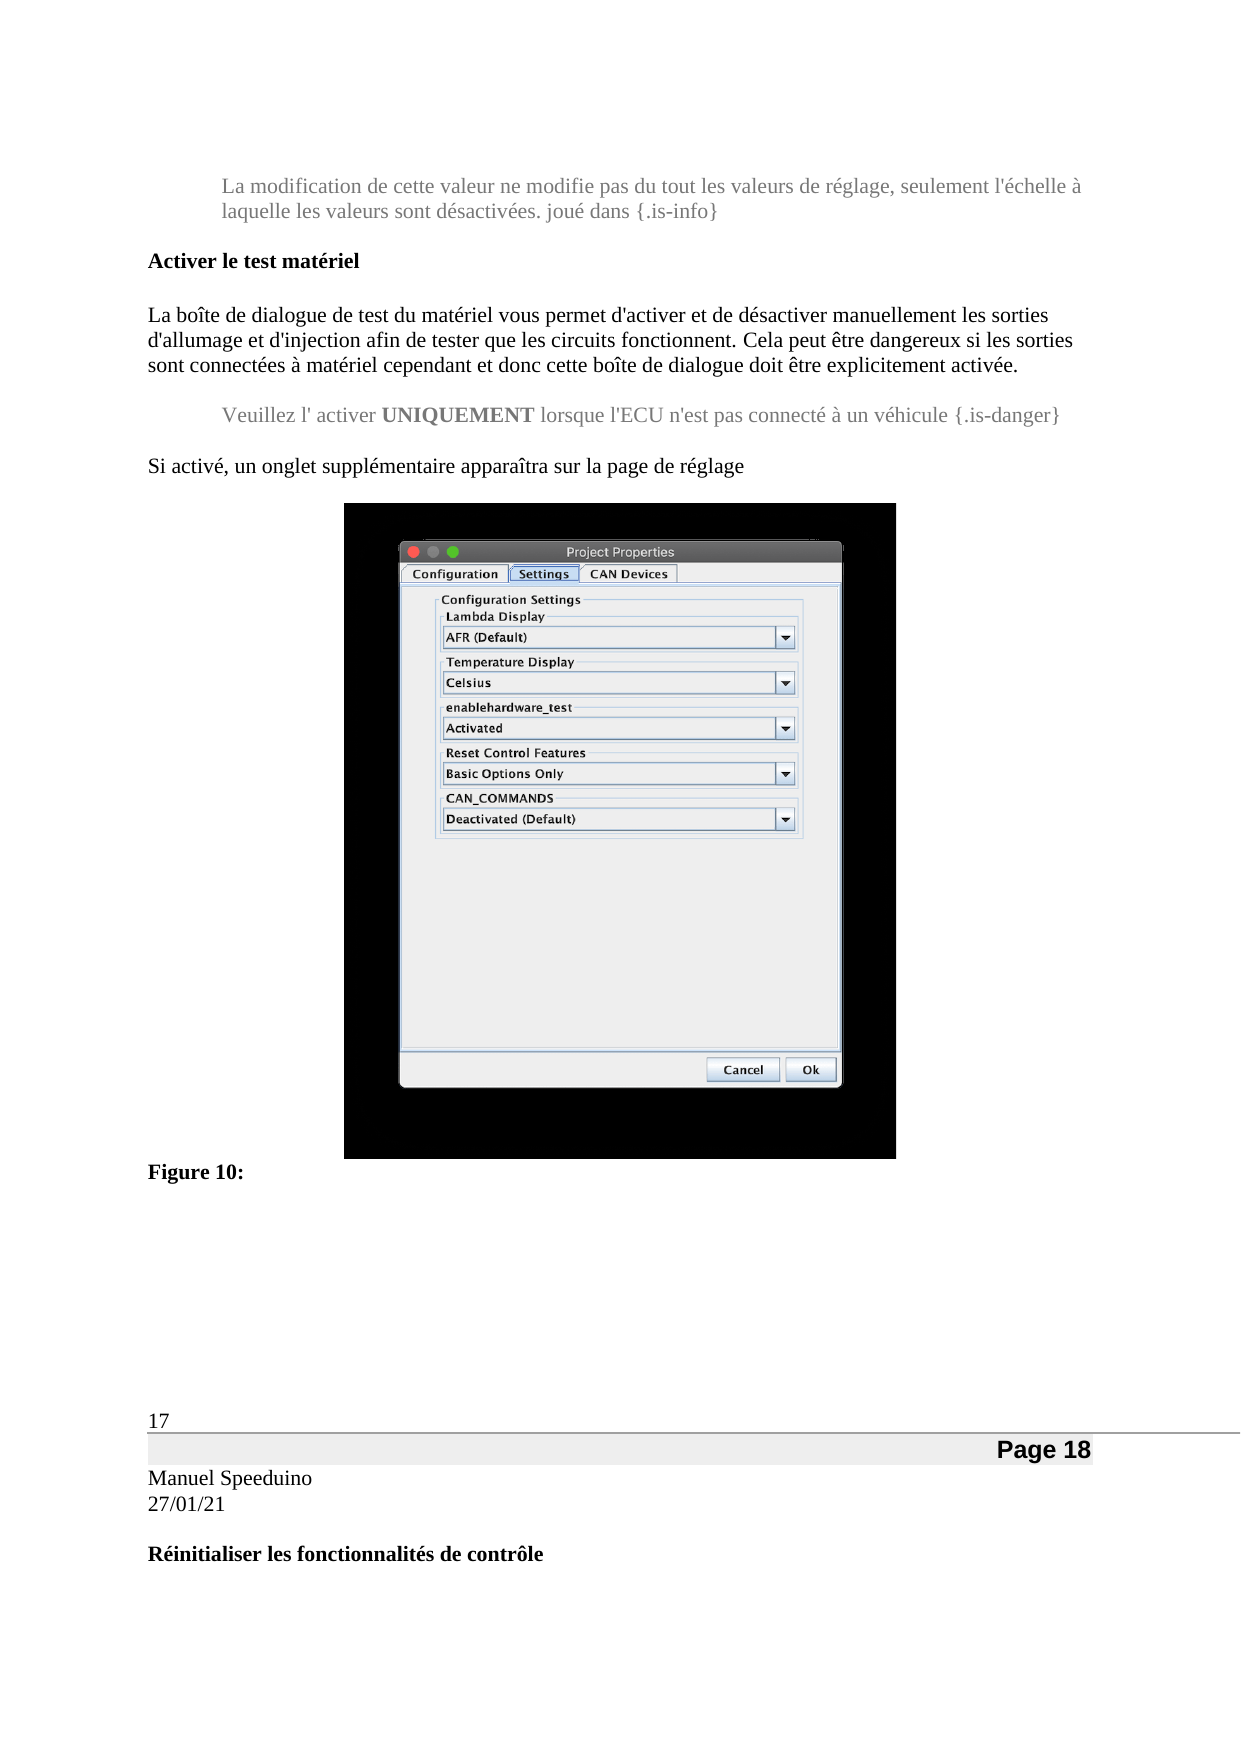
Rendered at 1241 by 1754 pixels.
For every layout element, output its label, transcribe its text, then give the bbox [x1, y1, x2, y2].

text Figure 10: Paramètres du projet [148, 1159, 1093, 1184]
text Manuel Speeduino [148, 1465, 1093, 1491]
text La modification de cette valeur ne modifie pas du tout les valeurs de réglage, seulement l'échelle à laquelle les valeurs sont désactivées. joué dans {.is-info} [221, 173, 1093, 223]
table_header Page 18 [148, 1434, 1093, 1465]
text Veuillez l' activer UNIQUEMENT lorsque l'ECU n'est pas connecté à un véhicule {.is-danger} [148, 402, 1093, 428]
text Si activé, un onglet supplémentaire apparaîtra sur la page de réglage [148, 453, 1093, 478]
text La boîte de dialogue de test du matériel vous permet d'activer et de désactiver manuellement les sorties d'allumage et d'injection afin de tester que les circuits fonctionnent. Cela peut être dangereux si les sorties sont connectées à matériel cependant et donc cette boîte de dialogue doit être explicitement activée. [148, 302, 1093, 377]
text Réinitialiser les fonctionnalités de contrôle [148, 1541, 1093, 1566]
text Activer le test matériel [148, 248, 1093, 274]
text 17 [148, 1408, 1093, 1432]
text 27/01/21 [148, 1491, 1093, 1516]
